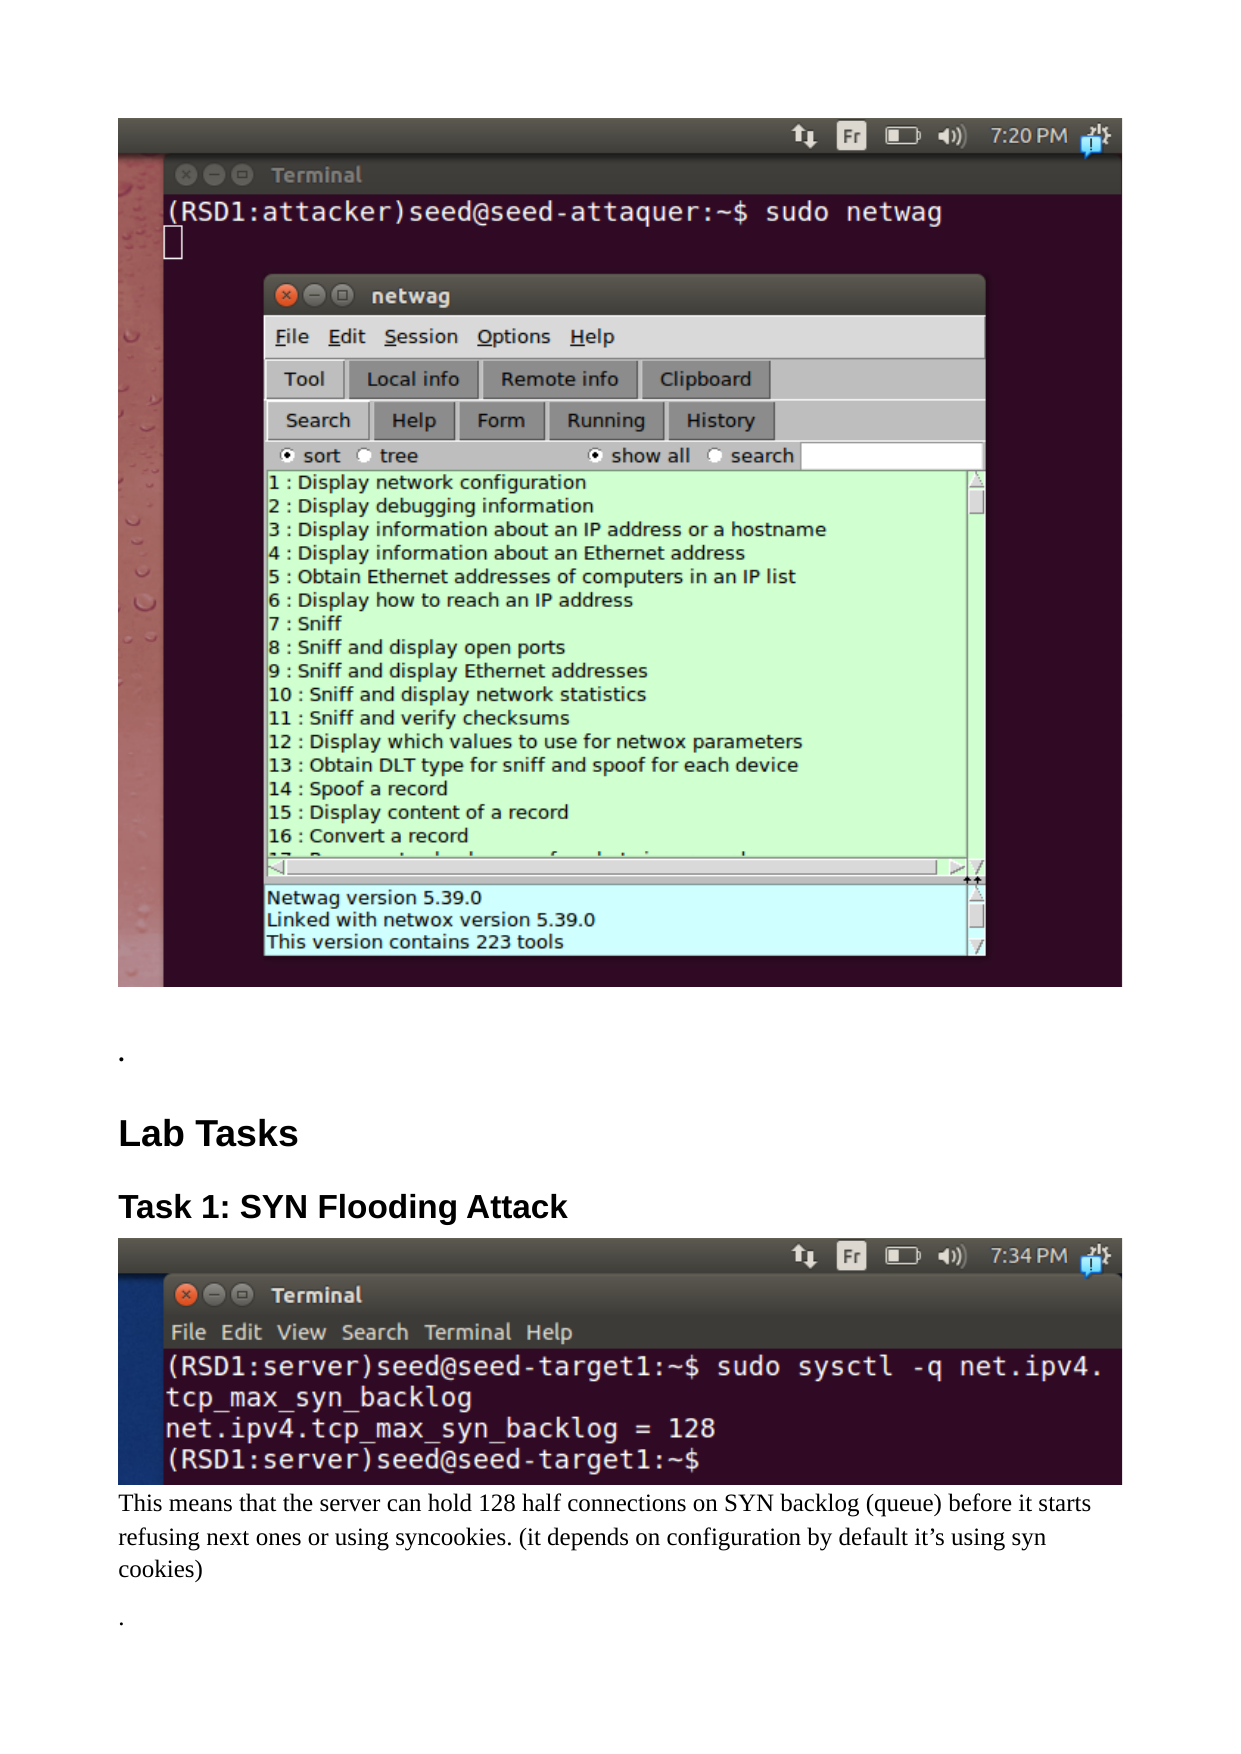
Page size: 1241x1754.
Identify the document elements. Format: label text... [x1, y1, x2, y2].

picture [118, 118, 1123, 987]
text This means that the server can hold 128 half connections on SYN backlog (queue) before it starts refusing next ones or using syncookies. (it depends on configuration by default it’s using syn cookies) [118, 1485, 1122, 1583]
text . [118, 1602, 1122, 1631]
subtitle Lab Tasks [118, 1111, 1122, 1154]
picture [118, 1238, 1123, 1485]
text . [118, 1038, 1122, 1067]
subtitle Task 1: SYN Flooding Attack [118, 1187, 1122, 1226]
